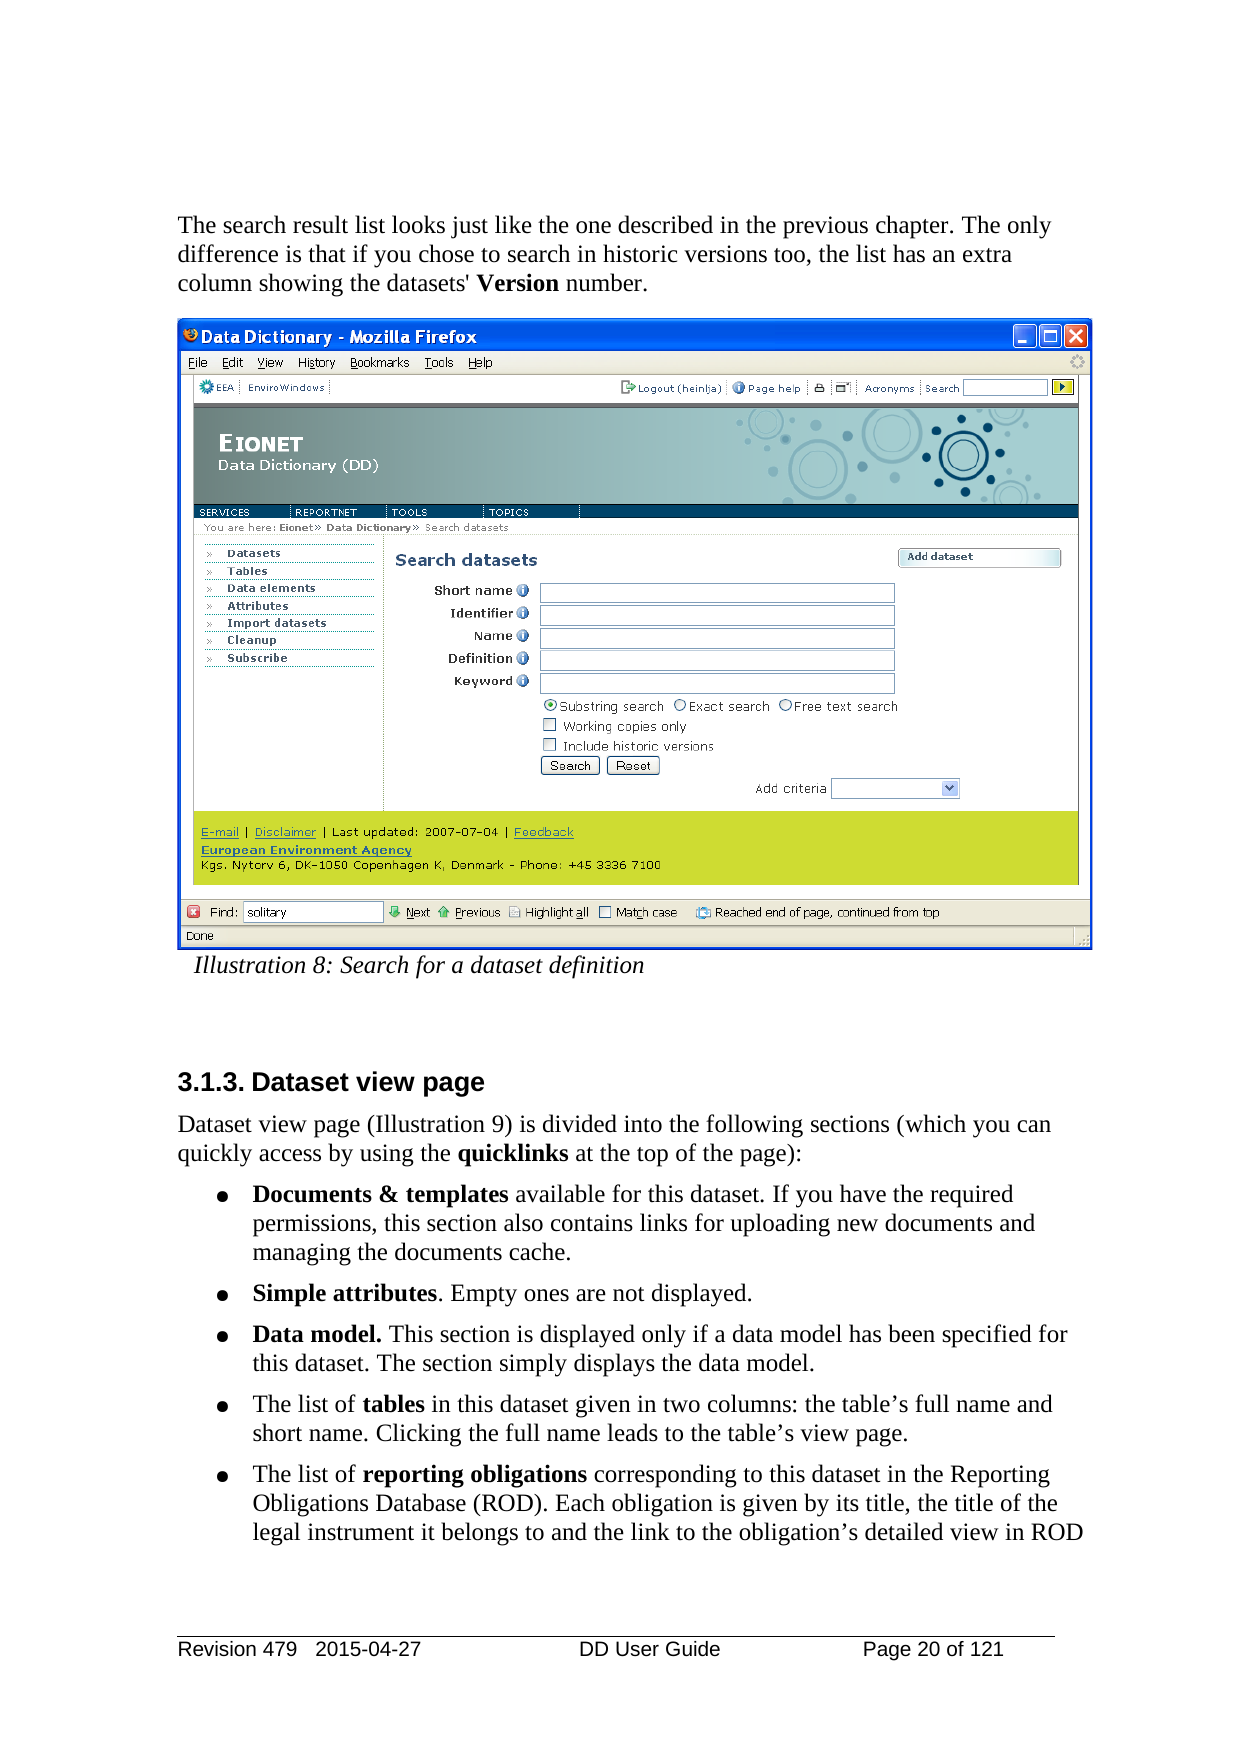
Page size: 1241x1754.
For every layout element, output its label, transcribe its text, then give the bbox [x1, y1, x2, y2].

text The search result list looks just like the one described in the previous chapter. The only difference is that if you chose to search in historic versions too, the list has an extra column showing the datasets' Version number. [177, 210, 1092, 297]
subtitle Dataset view page [177, 1065, 1092, 1096]
list The list of tables in this dataset given in two columns: the table’s full name and short name. Clicking the full name leads to the table’s view page. [215, 1388, 1092, 1447]
text Dataset view page (Illustration 9) is divided into the following sections (which you can quickly access by using the quicklinks at the top of the page): [177, 1109, 1092, 1167]
picture [177, 318, 1093, 950]
list Data model. This section is displayed only if a data model has been specified for this dataset. The section simply displays the data model. [215, 1319, 1092, 1377]
list The list of reporting obligations corresponding to this dataset in the Reporting Obligations Database (ROD). Each obligation is given by its title, the title of the legal instrument it belongs to and the link to the obligation’s detailed view in ROD [215, 1458, 1092, 1546]
list Documents & templates available for this dataset. If you have the required permissions, this section also contains links for uploading new documents and managing the documents cache. [215, 1179, 1092, 1266]
text Illustration 8: Search for a dataset definition [194, 950, 1076, 979]
list Simple attributes. Empty ones are not displayed. [215, 1278, 1092, 1307]
